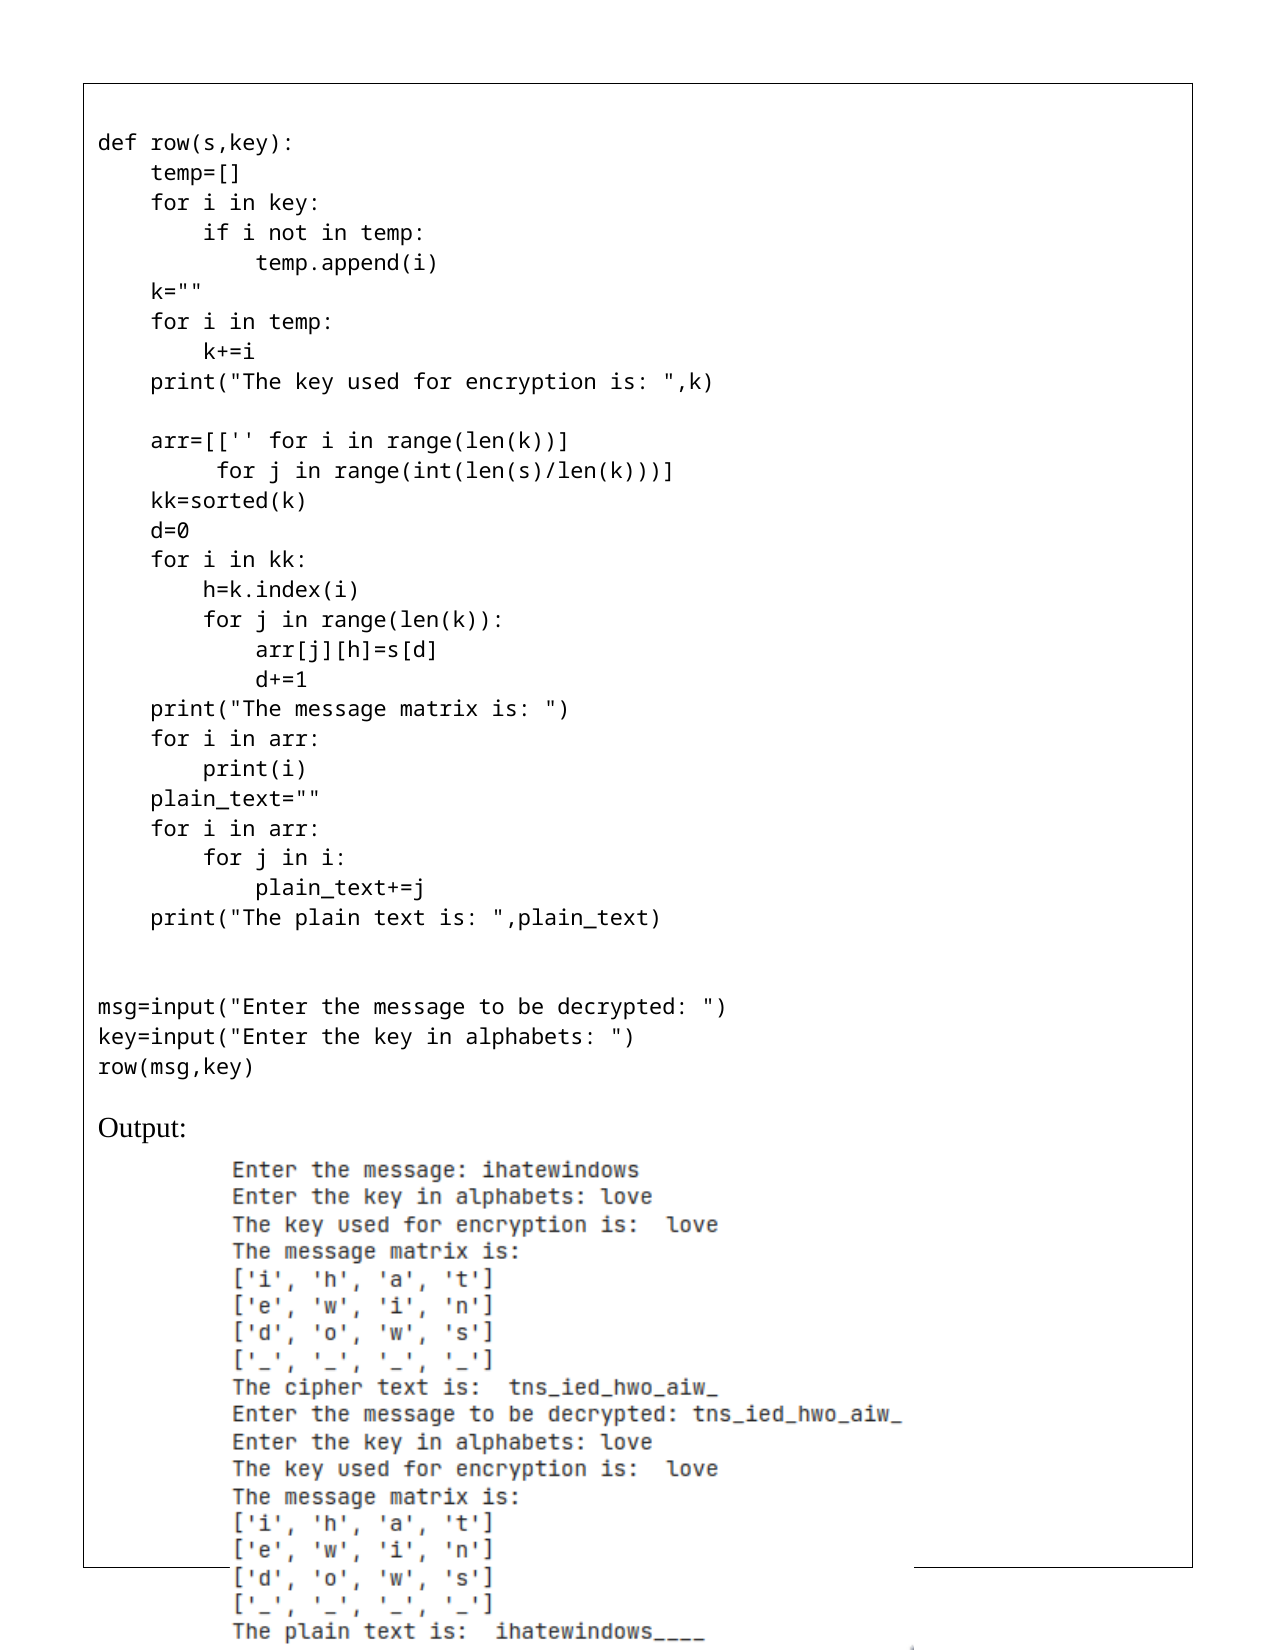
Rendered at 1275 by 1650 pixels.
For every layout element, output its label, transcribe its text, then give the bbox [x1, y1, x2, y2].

text k+=i [98, 336, 1177, 366]
text temp.append(i) [98, 247, 1177, 276]
text for i in arr: [98, 723, 1177, 753]
text arr[j][h]=s[d] [98, 634, 1177, 664]
text for i in kk: [98, 544, 1177, 574]
text if i not in temp: [98, 217, 1177, 247]
text for i in temp: [98, 306, 1177, 336]
text row(msg,key) [98, 1051, 1177, 1081]
text arr=[['' for i in range(len(k))] [98, 425, 1177, 455]
text temp=[] [98, 157, 1177, 187]
text d=0 [98, 515, 1177, 544]
text k="" [98, 276, 1177, 306]
text print("The plain text is: ",plain_text) [98, 902, 1177, 932]
text Output: [98, 1111, 1177, 1144]
picture [229, 1151, 914, 1650]
text for i in arr: [98, 813, 1177, 842]
text msg=input("Enter the message to be decrypted: ") [98, 991, 1177, 1021]
text for i in key: [98, 187, 1177, 217]
text for j in range(len(k)): [98, 604, 1177, 634]
text for j in range(int(len(s)/len(k)))] [98, 455, 1177, 485]
text d+=1 [98, 664, 1177, 693]
text print("The message matrix is: ") [98, 693, 1177, 723]
text for j in i: [98, 842, 1177, 872]
text plain_text+=j [98, 872, 1177, 902]
text print(i) [98, 753, 1177, 783]
text plain_text="" [98, 783, 1177, 813]
text kk=sorted(k) [98, 485, 1177, 515]
text print("The key used for encryption is: ",k) [98, 366, 1177, 396]
text def row(s,key): [98, 127, 1177, 157]
text key=input("Enter the key in alphabets: ") [98, 1021, 1177, 1051]
text h=k.index(i) [98, 574, 1177, 604]
